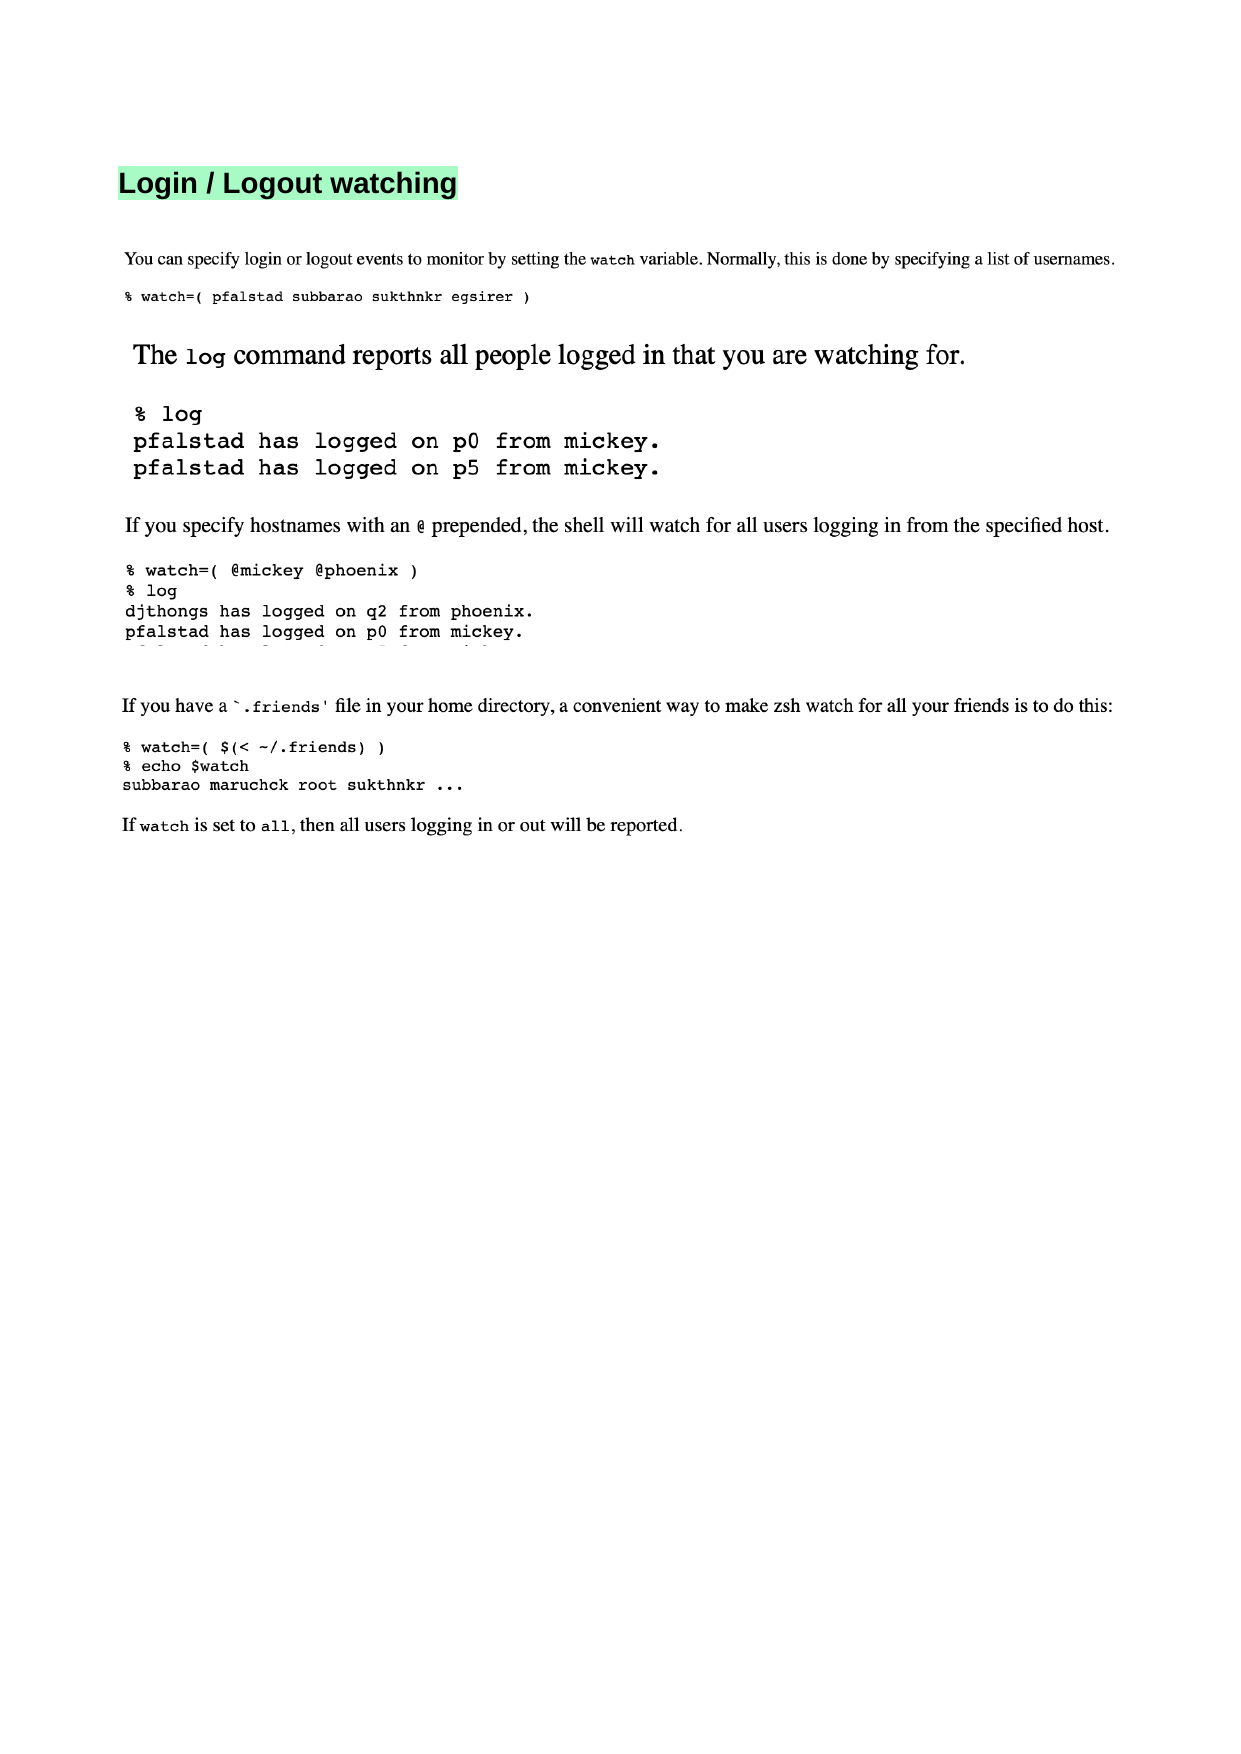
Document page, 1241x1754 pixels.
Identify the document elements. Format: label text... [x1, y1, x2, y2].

picture [118, 246, 1123, 310]
picture [118, 510, 1123, 646]
subtitle Login / Logout watching [118, 133, 1122, 234]
picture [118, 694, 1123, 841]
picture [122, 333, 996, 483]
